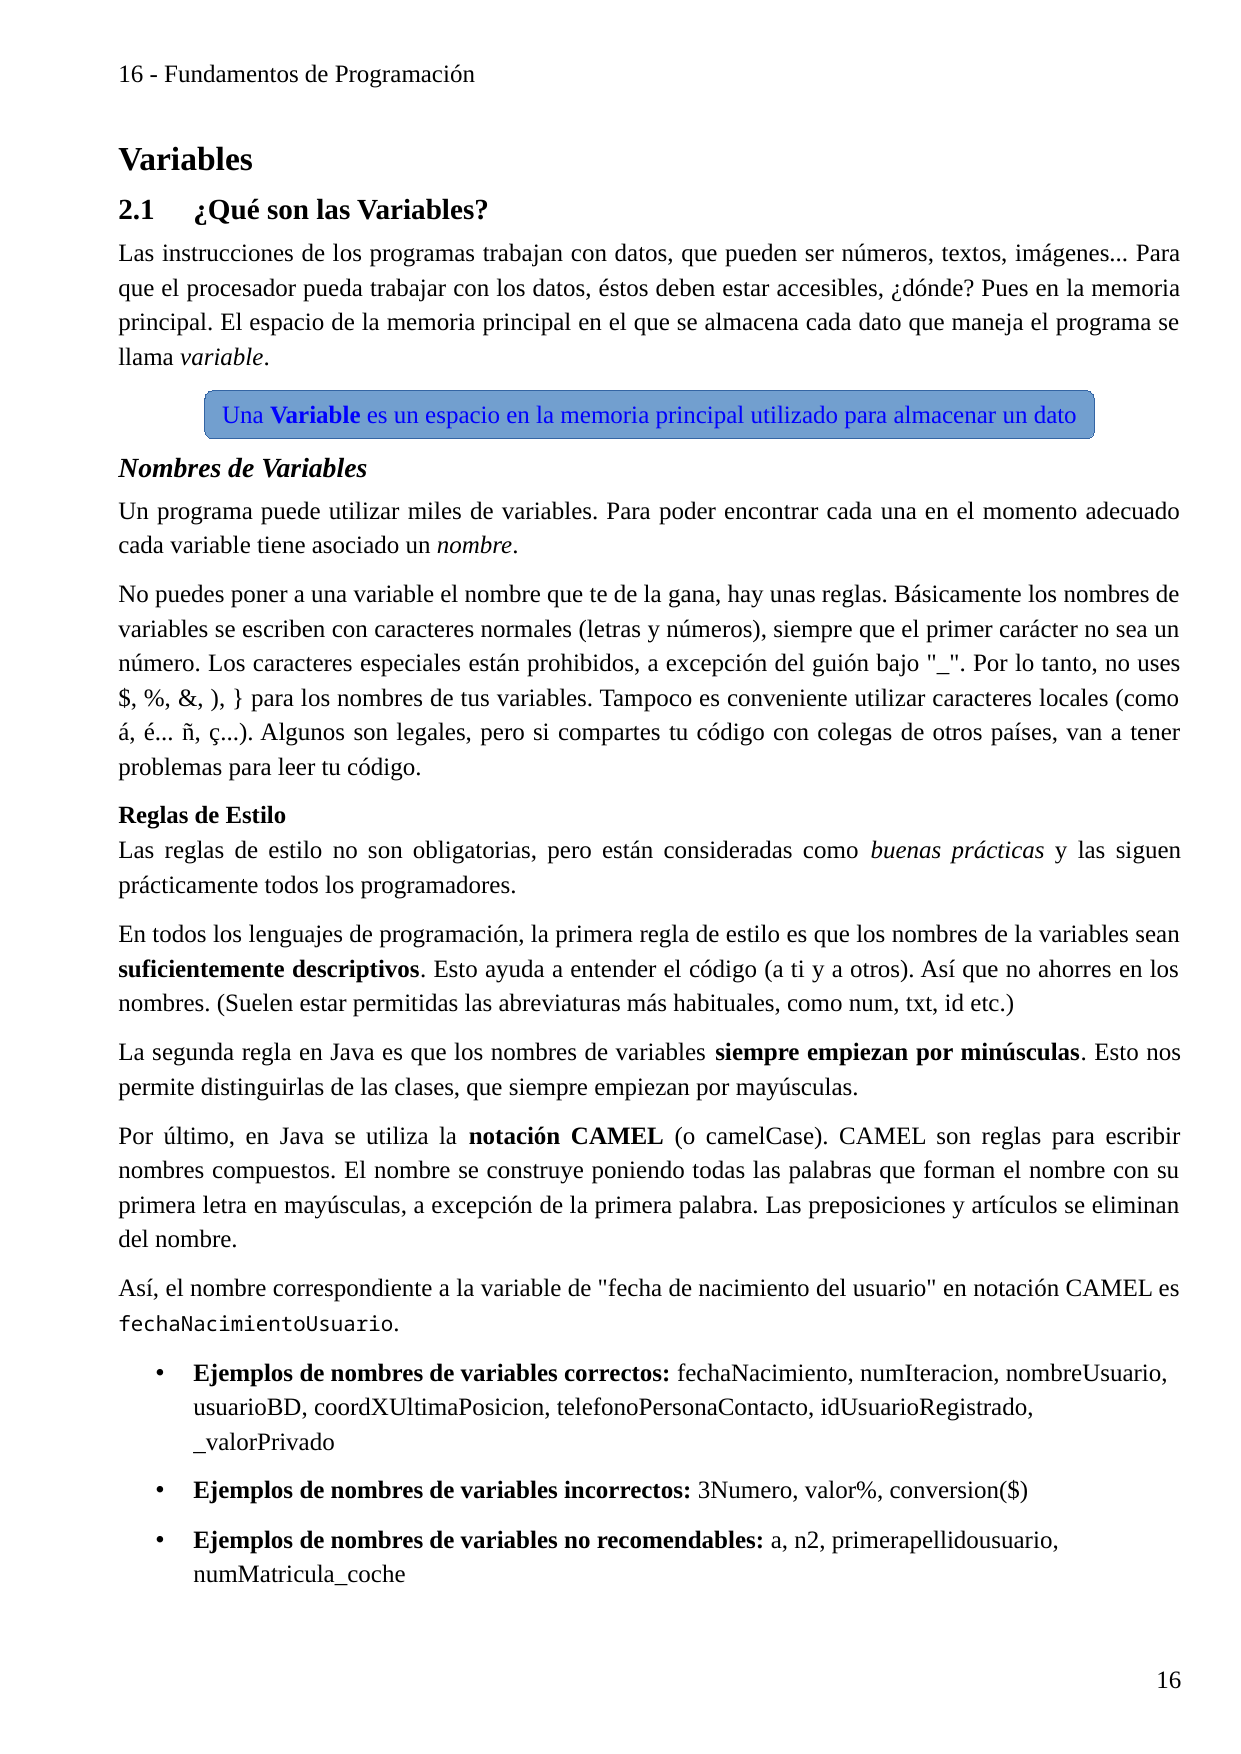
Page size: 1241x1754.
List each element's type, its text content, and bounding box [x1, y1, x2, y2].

text Las reglas de estilo no son obligatorias, pero están consideradas como buenas prácticas y las siguen prácticamente todos los programadores. [118, 836, 1181, 899]
text Por último, en Java se utiliza la notación CAMEL (o camelCase). CAMEL son reglas para escribir nombres compuestos. El nombre se construye poniendo todas las palabras que forman el nombre con su primera letra en mayúsculas, a excepción de la primera palabra. Las preposiciones y artículos se eliminan del nombre. [118, 1121, 1181, 1253]
text Un programa puede utilizar miles de variables. Para poder encontrar cada una en el momento adecuado cada variable tiene asociado un nombre. [118, 496, 1181, 559]
list Ejemplos de nombres de variables correctos: fechaNacimiento, numIteracion, nombreUsuario, usuarioBD, coordXUltimaPosicion, telefonoPersonaContacto, idUsuarioRegistrado, _valorPrivado [156, 1358, 1181, 1455]
subtitle ¿Qué son las Variables? [118, 192, 1181, 226]
text En todos los lenguajes de programación, la primera regla de estilo es que los nombres de la variables sean suficientemente descriptivos. Esto ayuda a entender el código (a ti y a otros). Así que no ahorres en los nombres. (Suelen estar permitidas las abreviaturas más habituales, como num, txt, id etc.) [118, 919, 1181, 1017]
list Ejemplos de nombres de variables incorrectos: 3Numero, valor%, conversion($) [156, 1476, 1181, 1504]
text Las instrucciones de los programas trabajan con datos, que pueden ser números, textos, imágenes... Para que el procesador pueda trabajar con los datos, éstos deben estar accesibles, ¿dónde? Pues en la memoria principal. El espacio de la memoria principal en el que se almacena cada dato que maneja el programa se llama variable. [118, 238, 1181, 370]
text La segunda regla en Java es que los nombres de variables siempre empiezan por minúsculas. Esto nos permite distinguirlas de las clases, que siempre empiezan por mayúsculas. [118, 1037, 1181, 1100]
subtitle Nombres de Variables [118, 451, 1181, 483]
subtitle Reglas de Estilo [118, 801, 1181, 829]
text Así, el nombre correspondiente a la variable de "fecha de nacimiento del usuario" en notación CAMEL es fechaNacimientoUsuario. [118, 1273, 1181, 1337]
list Ejemplos de nombres de variables no recomendables: a, n2, primerapellidousuario, numMatricula_coche [156, 1525, 1181, 1588]
subtitle Variables [118, 139, 1181, 177]
text No puedes poner a una variable el nombre que te de la gana, hay unas reglas. Básicamente los nombres de variables se escriben con caracteres normales (letras y números), siempre que el primer carácter no sea un número. Los caracteres especiales están prohibidos, a excepción del guión bajo "_". Por lo tanto, no uses $, %, &, ), } para los nombres de tus variables. Tampoco es conveniente utilizar caracteres locales (como á, é... ñ, ç...). Algunos son legales, pero si compartes tu código con colegas de otros países, van a tener problemas para leer tu código. [118, 579, 1181, 781]
